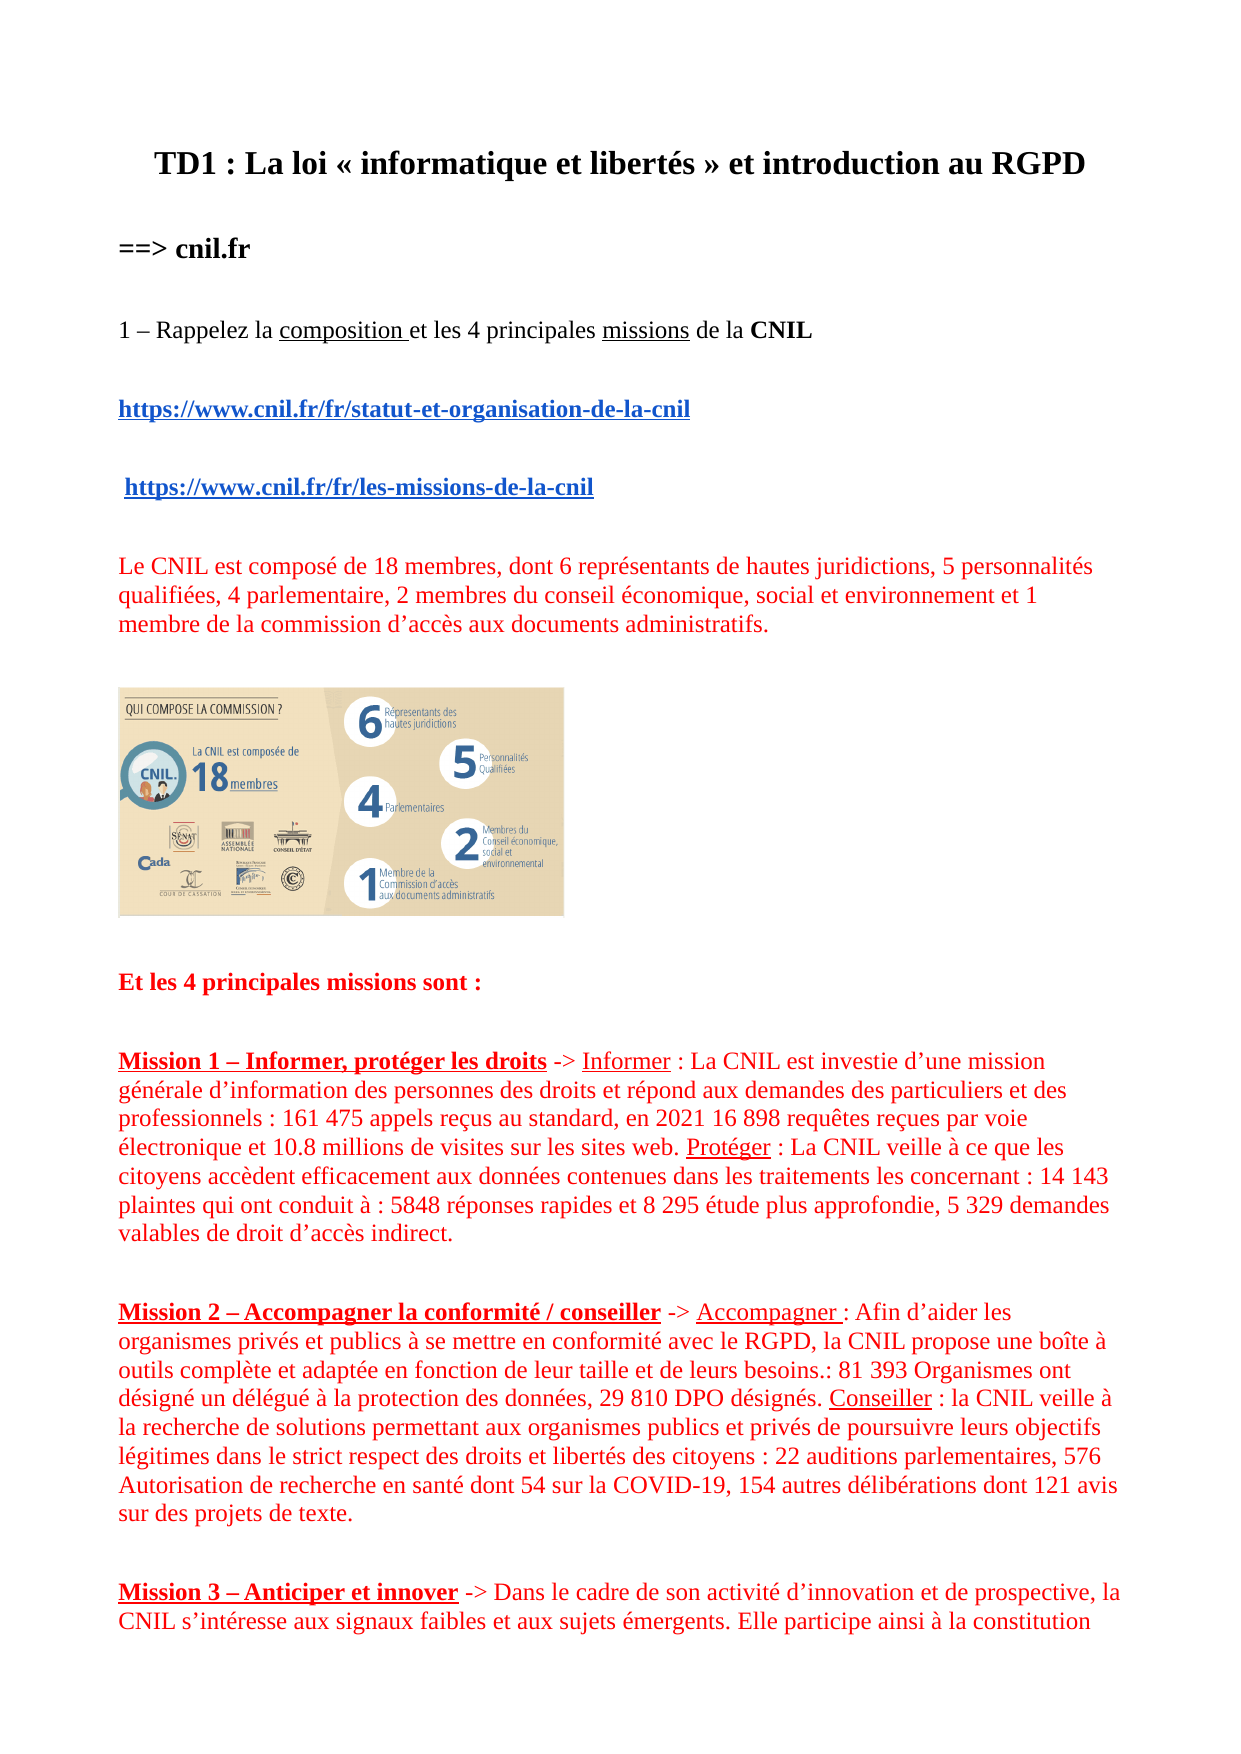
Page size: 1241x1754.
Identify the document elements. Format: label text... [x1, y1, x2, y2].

text Mission 1 – Informer, protéger les droits -> Informer : La CNIL est investie d’une mission générale d’information des personnes des droits et répond aux demandes des particuliers et des professionnels : 161 475 appels reçus au standard, en 2021 16 898 requêtes reçues par voie électronique et 10.8 millions de visites sur les sites web. Protéger : La CNIL veille à ce que les citoyens accèdent efficacement aux données contenues dans les traitements les concernant : 14 143 plaintes qui ont conduit à : 5848 réponses rapides et 8 295 étude plus approfondie, 5 329 demandes valables de droit d’accès indirect. [118, 1046, 1122, 1247]
text TD1 : La loi « informatique et libertés » et introduction au RGPD [118, 143, 1122, 181]
text https://www.cnil.fr/fr/statut-et-organisation-de-la-cnil [118, 394, 1122, 422]
text 1 – Rappelez la composition et les 4 principales missions de la CNIL [118, 315, 1122, 344]
text Et les 4 principales missions sont : [118, 967, 1122, 996]
text ==> cnil.fr [118, 231, 1122, 265]
text Mission 2 – Accompagner la conformité / conseiller -> Accompagner : Afin d’aider les organismes privés et publics à se mettre en conformité avec le RGPD, la CNIL propose une boîte à outils complète et adaptée en fonction de leur taille et de leurs besoins.: 81 393 Organismes ont désigné un délégué à la protection des données, 29 810 DPO désignés. Conseiller : la CNIL veille à la recherche de solutions permettant aux organismes publics et privés de poursuivre leurs objectifs légitimes dans le strict respect des droits et libertés des citoyens : 22 auditions parlementaires, 576 Autorisation de recherche en santé dont 54 sur la COVID-19, 154 autres délibérations dont 121 avis sur des projets de texte. [118, 1297, 1122, 1527]
text https://www.cnil.fr/fr/les-missions-de-la-cnil [118, 472, 1122, 501]
text Mission 3 – Anticiper et innover -> Dans le cadre de son activité d’innovation et de prospective, la CNIL s’intéresse aux signaux faibles et aux sujets émergents. Elle participe ainsi à la constitution [118, 1577, 1122, 1635]
text Le CNIL est composé de 18 membres, dont 6 représentants de hautes juridictions, 5 personnalités qualifiées, 4 parlementaire, 2 membres du conseil économique, social et environnement et 1 membre de la commission d’accès aux documents administratifs. [118, 551, 1122, 637]
